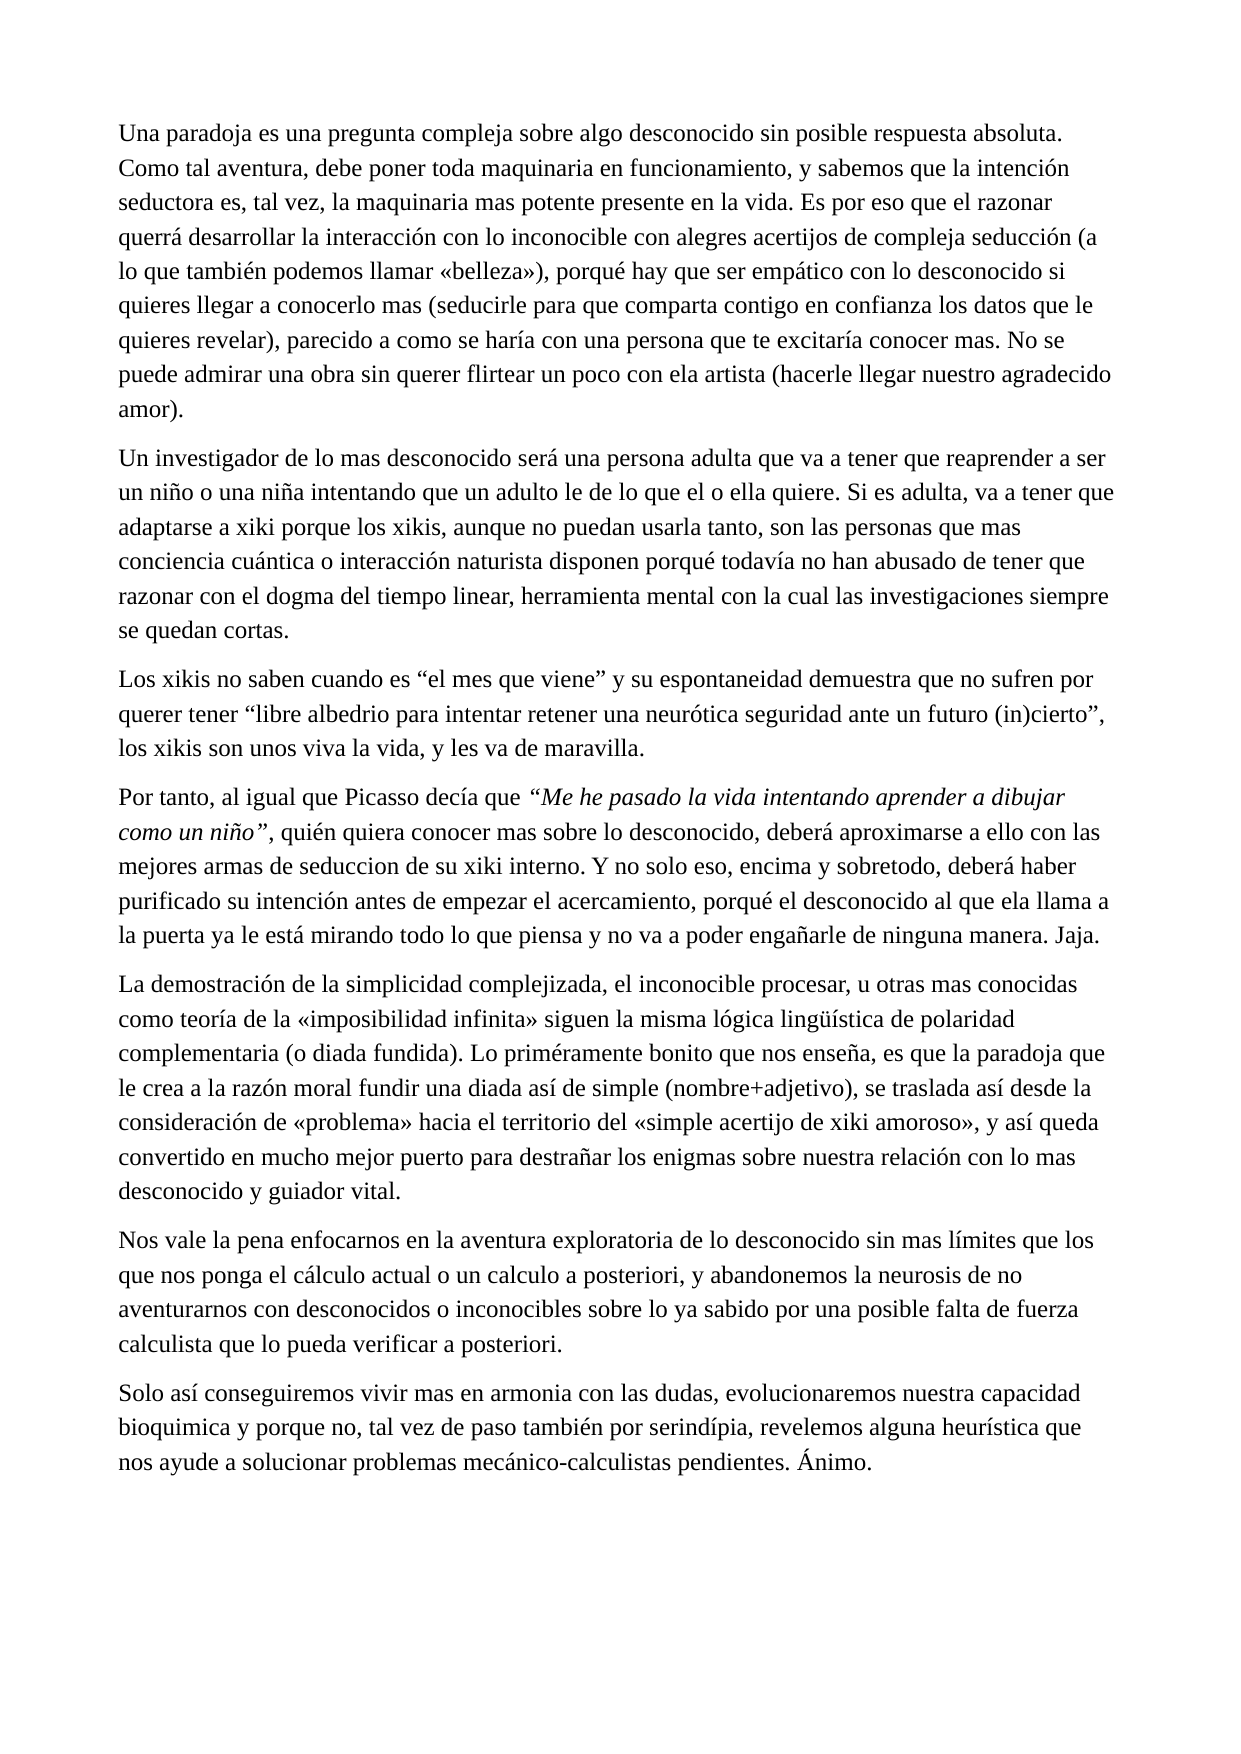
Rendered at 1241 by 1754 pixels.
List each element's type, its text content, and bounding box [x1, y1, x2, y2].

text Solo así conseguiremos vivir mas en armonia con las dudas, evolucionaremos nuestra capacidad bioquimica y porque no, tal vez de paso también por serindípia, revelemos alguna heurística que nos ayude a solucionar problemas mecánico-calculistas pendientes. Ánimo. [118, 1378, 1122, 1476]
text Una paradoja es una pregunta compleja sobre algo desconocido sin posible respuesta absoluta. Como tal aventura, debe poner toda maquinaria en funcionamiento, y sabemos que la intención seductora es, tal vez, la maquinaria mas potente presente en la vida. Es por eso que el razonar querrá desarrollar la interacción con lo inconocible con alegres acertijos de compleja seducción (a lo que también podemos llamar «belleza»), porqué hay que ser empático con lo desconocido si quieres llegar a conocerlo mas (seducirle para que comparta contigo en confianza los datos que le quieres revelar), parecido a como se haría con una persona que te excitaría conocer mas. No se puede admirar una obra sin querer flirtear un poco con ela artista (hacerle llegar nuestro agradecido amor). [118, 118, 1122, 423]
text Por tanto, al igual que Picasso decía que “Me he pasado la vida intentando aprender a dibujar como un niño”, quién quiera conocer mas sobre lo desconocido, deberá aproximarse a ello con las mejores armas de seduccion de su xiki interno. Y no solo eso, encima y sobretodo, deberá haber purificado su intención antes de empezar el acercamiento, porqué el desconocido al que ela llama a la puerta ya le está mirando todo lo que piensa y no va a poder engañarle de ninguna manera. Jaja. [118, 782, 1122, 949]
text La demostración de la simplicidad complejizada, el inconocible procesar, u otras mas conocidas como teoría de la «imposibilidad infinita» siguen la misma lógica lingüística de polaridad complementaria (o diada fundida). Lo priméramente bonito que nos enseña, es que la paradoja que le crea a la razón moral fundir una diada así de simple (nombre+adjetivo), se traslada así desde la consideración de «problema» hacia el territorio del «simple acertijo de xiki amoroso», y así queda convertido en mucho mejor puerto para destrañar los enigmas sobre nuestra relación con lo mas desconocido y guiador vital. [118, 969, 1122, 1205]
text Un investigador de lo mas desconocido será una persona adulta que va a tener que reaprender a ser un niño o una niña intentando que un adulto le de lo que el o ella quiere. Si es adulta, va a tener que adaptarse a xiki porque los xikis, aunque no puedan usarla tanto, son las personas que mas conciencia cuántica o interacción naturista disponen porqué todavía no han abusado de tener que razonar con el dogma del tiempo linear, herramienta mental con la cual las investigaciones siempre se quedan cortas. [118, 443, 1122, 644]
text Los xikis no saben cuando es “el mes que viene” y su espontaneidad demuestra que no sufren por querer tener “libre albedrio para intentar retener una neurótica seguridad ante un futuro (in)cierto”, los xikis son unos viva la vida, y les va de maravilla. [118, 664, 1122, 762]
text Nos vale la pena enfocarnos en la aventura exploratoria de lo desconocido sin mas límites que los que nos ponga el cálculo actual o un calculo a posteriori, y abandonemos la neurosis de no aventurarnos con desconocidos o inconocibles sobre lo ya sabido por una posible falta de fuerza calculista que lo pueda verificar a posteriori. [118, 1225, 1122, 1358]
